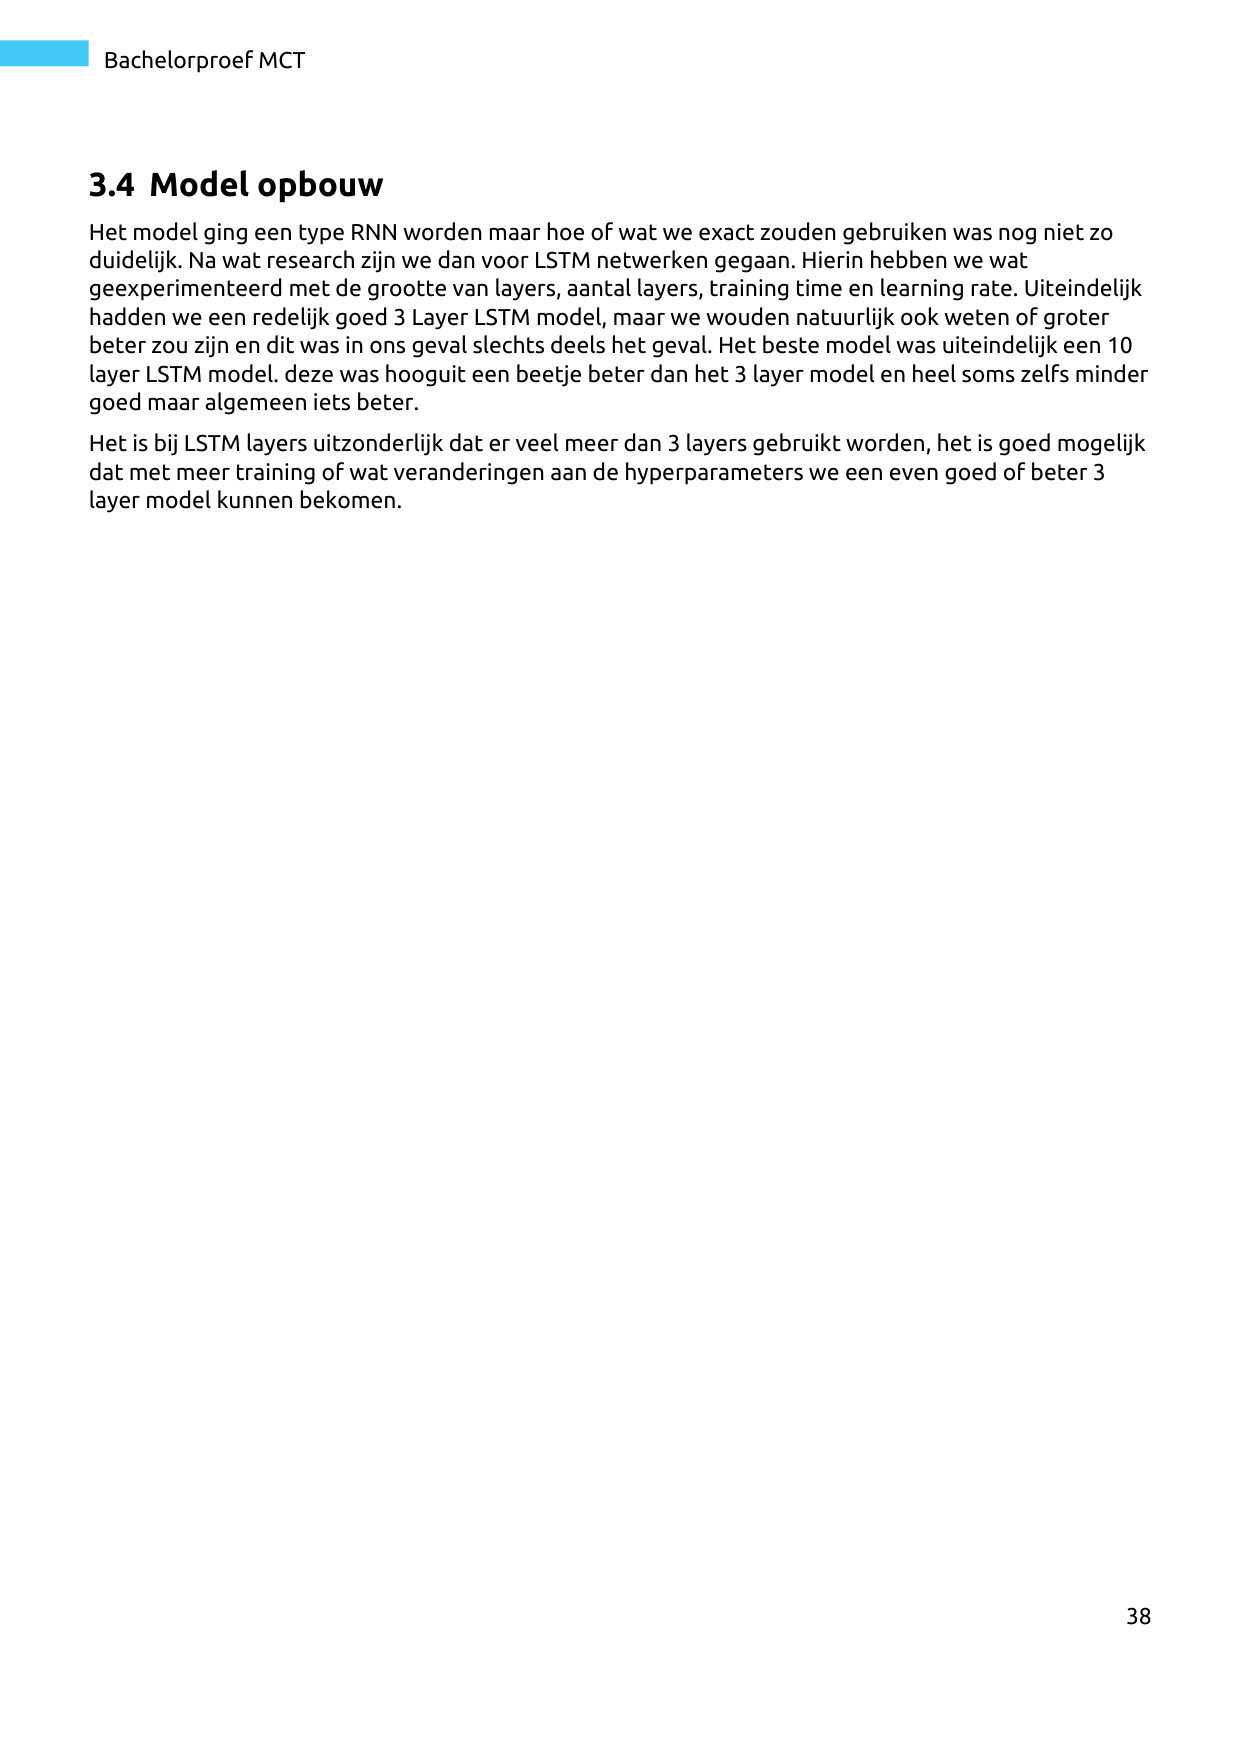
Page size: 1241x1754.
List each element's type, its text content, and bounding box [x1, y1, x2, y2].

subtitle Model opbouw [89, 164, 1152, 202]
text Het model ging een type RNN worden maar hoe of wat we exact zouden gebruiken was nog niet zo duidelijk. Na wat research zijn we dan voor LSTM netwerken gegaan. Hierin hebben we wat geexperimenteerd met de grootte van layers, aantal layers, training time en learning rate. Uiteindelijk hadden we een redelijk goed 3 Layer LSTM model, maar we wouden natuurlijk ook weten of groter beter zou zijn en dit was in ons geval slechts deels het geval. Het beste model was uiteindelijk een 10 layer LSTM model. deze was hooguit een beetje beter dan het 3 layer model en heel soms zelfs minder goed maar algemeen iets beter. [89, 218, 1152, 415]
text Het is bij LSTM layers uitzonderlijk dat er veel meer dan 3 layers gebruikt worden, het is goed mogelijk dat met meer training of wat veranderingen aan de hyperparameters we een even goed of beter 3 layer model kunnen bekomen. [89, 429, 1152, 513]
